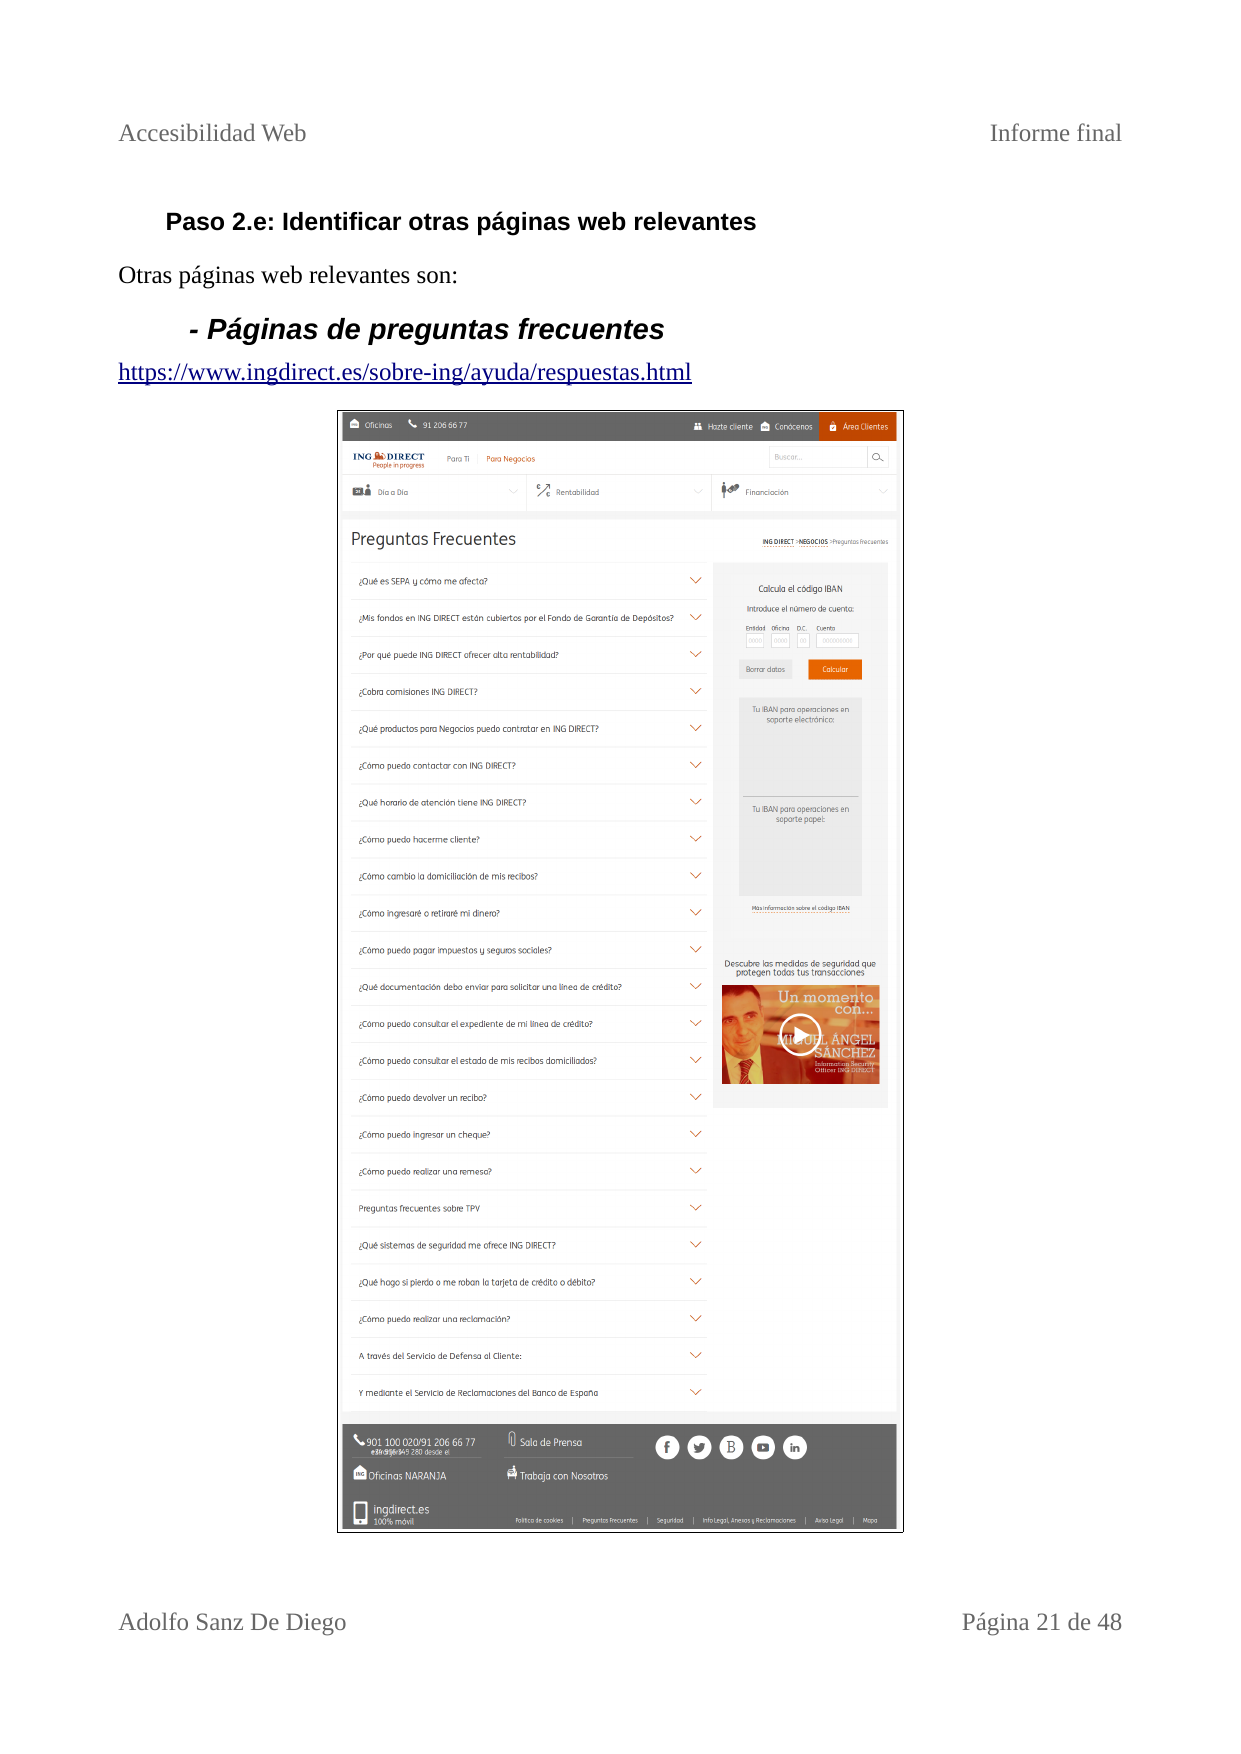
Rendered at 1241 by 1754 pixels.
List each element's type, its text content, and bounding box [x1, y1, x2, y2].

text Otras páginas web relevantes son: [118, 260, 1122, 288]
picture [340, 412, 901, 1529]
subtitle Páginas de preguntas frecuentes [189, 312, 1122, 346]
subtitle Paso 2.e: Identificar otras páginas web relevantes [165, 207, 1122, 236]
text https://www.ingdirect.es/sobre-ing/ayuda/respuestas.html [118, 357, 1122, 386]
